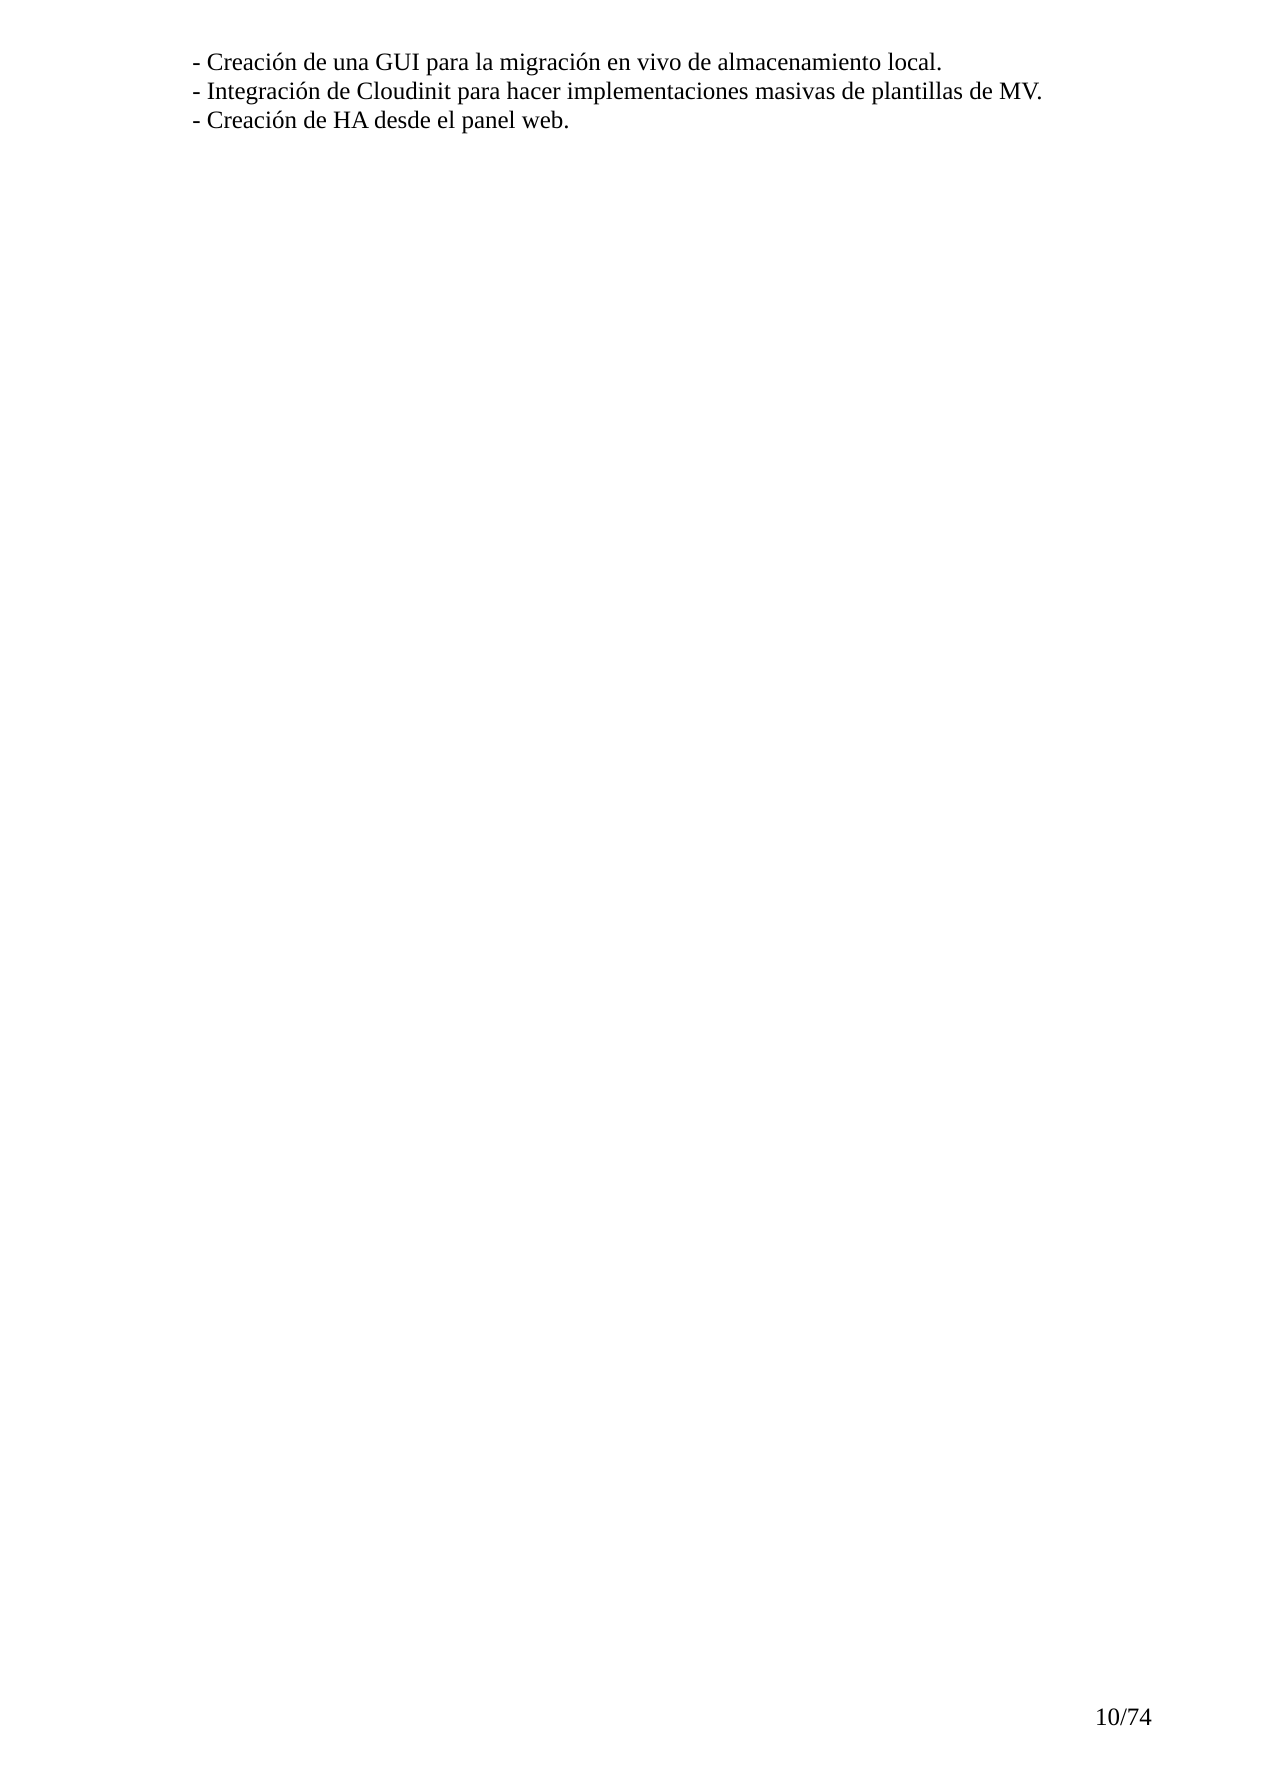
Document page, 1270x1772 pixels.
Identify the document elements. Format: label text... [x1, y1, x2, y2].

text - Creación de HA desde el panel web. [118, 105, 1152, 133]
text - Creación de una GUI para la migración en vivo de almacenamiento local. [118, 47, 1152, 76]
text - Integración de Cloudinit para hacer implementaciones masivas de plantillas de MV. [118, 76, 1152, 105]
